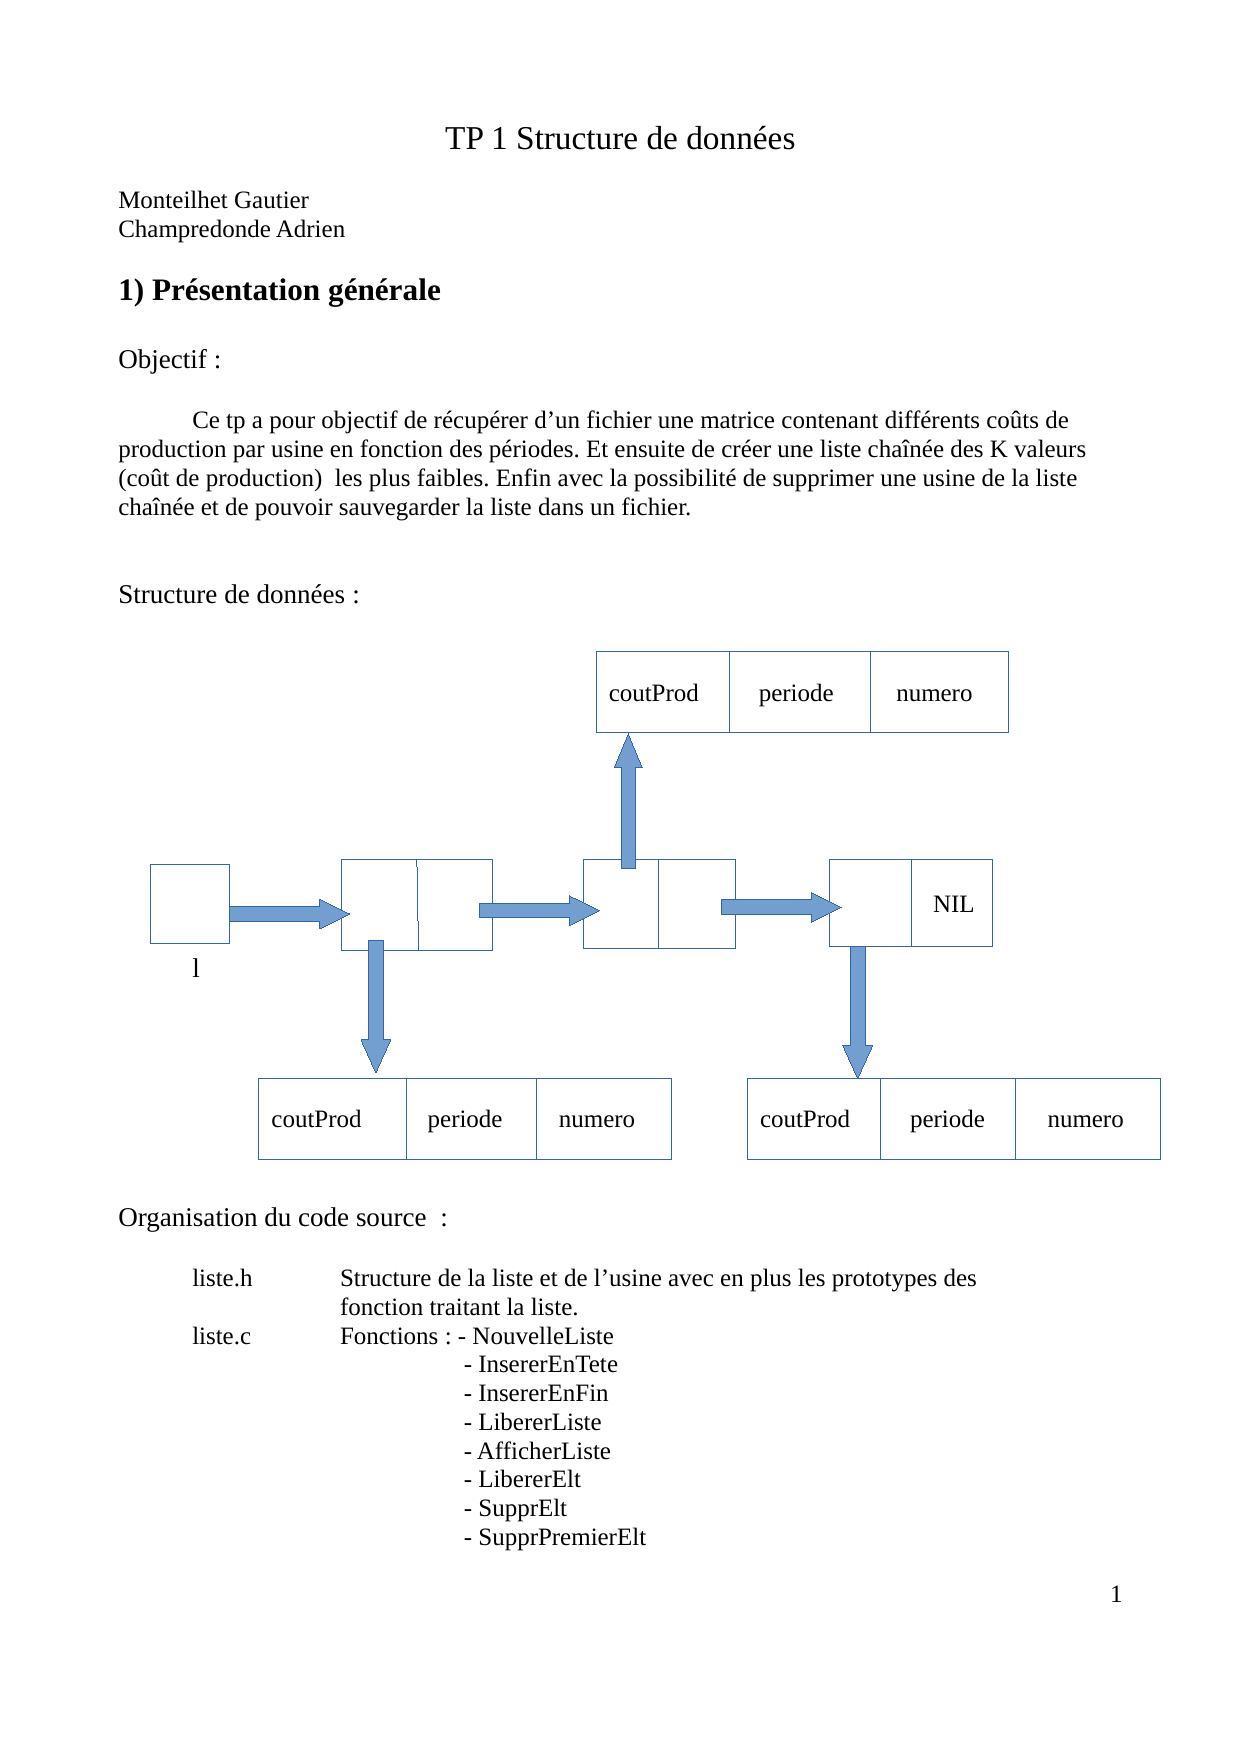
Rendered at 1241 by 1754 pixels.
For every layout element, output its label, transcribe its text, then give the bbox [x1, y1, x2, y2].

text liste.h Structure de la liste et de l’usine avec en plus les prototypes des fonction traitant la liste. [118, 1263, 1122, 1321]
text Organisation du code source : [118, 1201, 1122, 1232]
text - LibererElt [118, 1464, 1122, 1493]
text Monteilhet Gautier [118, 185, 1122, 214]
text 1 [118, 1579, 1122, 1608]
text liste.c Fonctions : - NouvelleListe [118, 1321, 1122, 1349]
text Objectif : [118, 343, 1122, 374]
text Structure de données : [118, 578, 1122, 609]
text - SupprElt [118, 1493, 1122, 1522]
text - AfficherListe [118, 1436, 1122, 1464]
text TP 1 Structure de données [118, 118, 1122, 156]
text 1) Présentation générale [118, 271, 1122, 307]
text [866, 952, 1122, 983]
text - LibererListe [118, 1407, 1122, 1436]
text Champredonde Adrien [118, 214, 1122, 243]
text Ce tp a pour objectif de récupérer d’un fichier une matrice contenant différents coûts de production par usine en fonction des périodes. Et ensuite de créer une liste chaînée des K valeurs (coût de production) les plus faibles. Enfin avec la possibilité de supprimer une usine de la liste chaînée et de pouvoir sauvegarder la liste dans un fichier. [118, 406, 1122, 521]
text [384, 952, 850, 983]
text - SupprPremierElt [118, 1522, 1122, 1551]
text - InsererEnFin [118, 1378, 1122, 1407]
text l [118, 952, 368, 983]
text - InsererEnTete [118, 1349, 1122, 1378]
